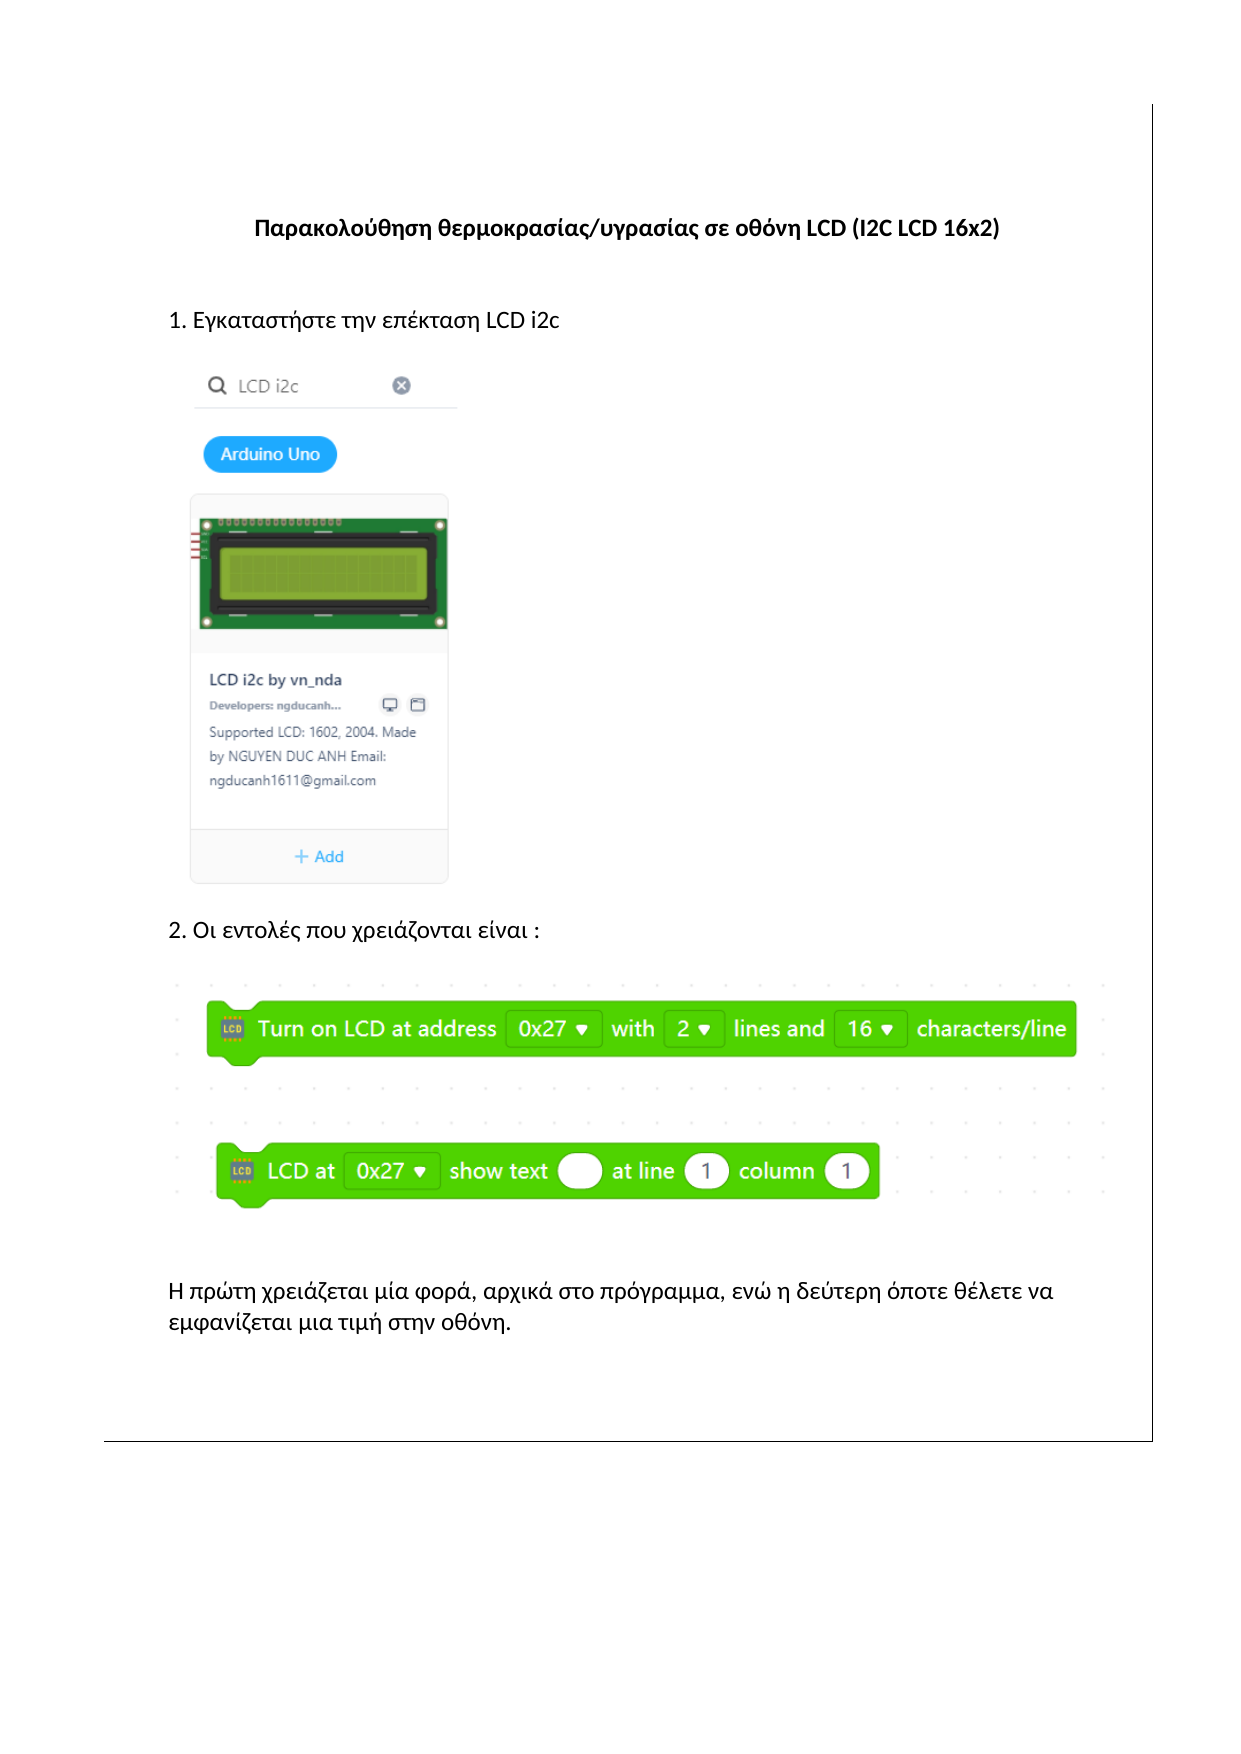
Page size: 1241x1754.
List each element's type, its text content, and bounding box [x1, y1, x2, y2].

text 2. Οι εντολές που χρειάζονται είναι : [458, 850, 1152, 896]
text Η πρώτη χρειάζεται μία φορά, αρχικά στο πρόγραμμα, ενώ η δεύτερη όποτε θέλετε να εμφανίζεται μια τιμή στην οθόνη. [103, 1211, 1152, 1287]
text 2. Οι εντολές που χρειάζονται είναι : [103, 850, 168, 896]
text 1. Εγκαταστήστε την επέκταση LCD i2c [103, 239, 1152, 286]
text Παρακολούθηση θερμοκρασίας/υγρασίας σε οθόνη LCD (I2C LCD 16x2) [103, 147, 1152, 193]
